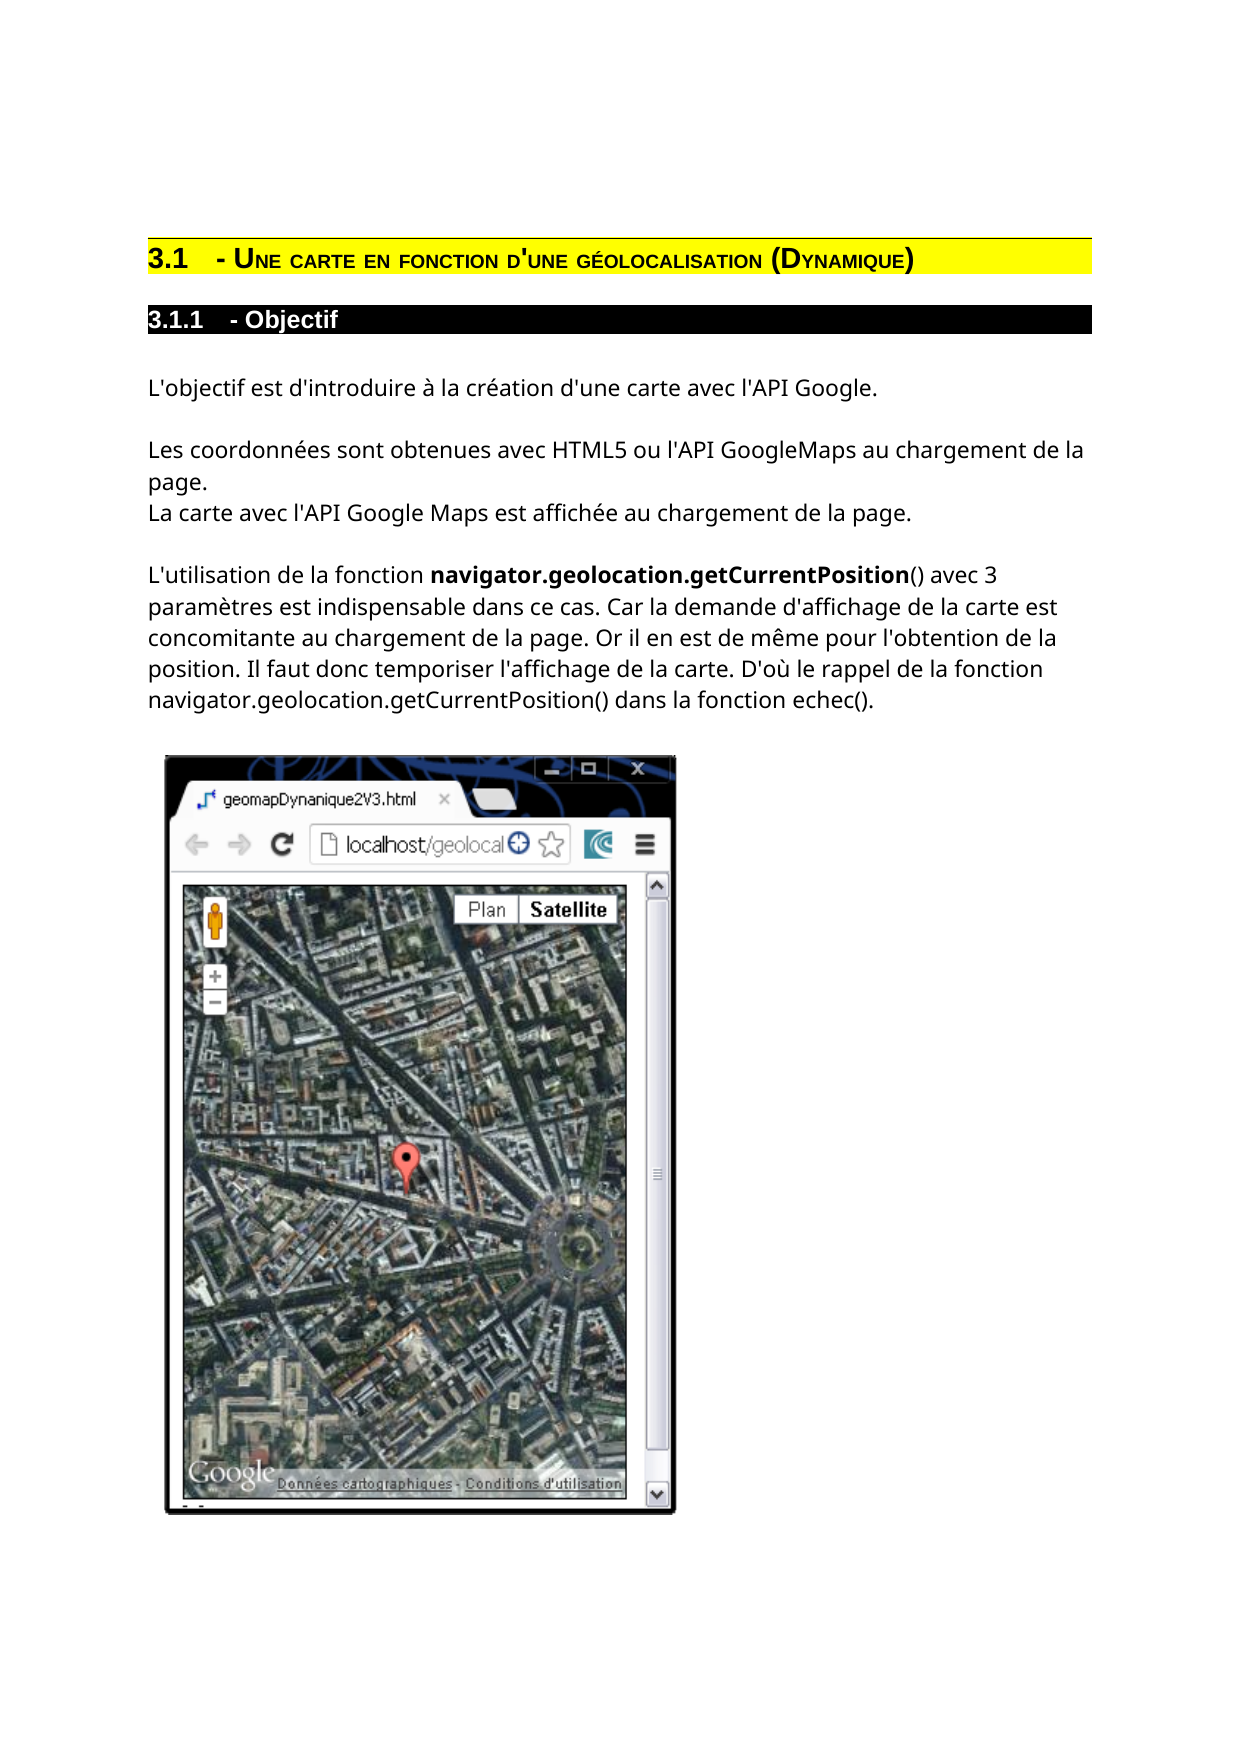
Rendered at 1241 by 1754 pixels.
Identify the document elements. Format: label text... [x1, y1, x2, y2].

text L'utilisation de la fonction navigator.geolocation.getCurrentPosition() avec 3 paramètres est indispensable dans ce cas. Car la demande d'affichage de la carte est concomitante au chargement de la page. Or il en est de même pour l'obtention de la position. Il faut donc temporiser l'affichage de la carte. D'où le rappel de la fonction navigator.geolocation.getCurrentPosition() dans la fonction echec(). [148, 559, 1092, 715]
subtitle - Objectif [148, 305, 1092, 334]
text La carte avec l'API Google Maps est affichée au chargement de la page. [148, 497, 1092, 528]
picture [164, 755, 677, 1515]
text L'objectif est d'introduire à la création d'une carte avec l'API Google. [148, 372, 1092, 403]
subtitle - Une carte en fonction d'une géolocalisation (Dynamique) [148, 239, 1092, 274]
text Les coordonnées sont obtenues avec HTML5 ou l'API GoogleMaps au chargement de la page. [148, 434, 1092, 497]
